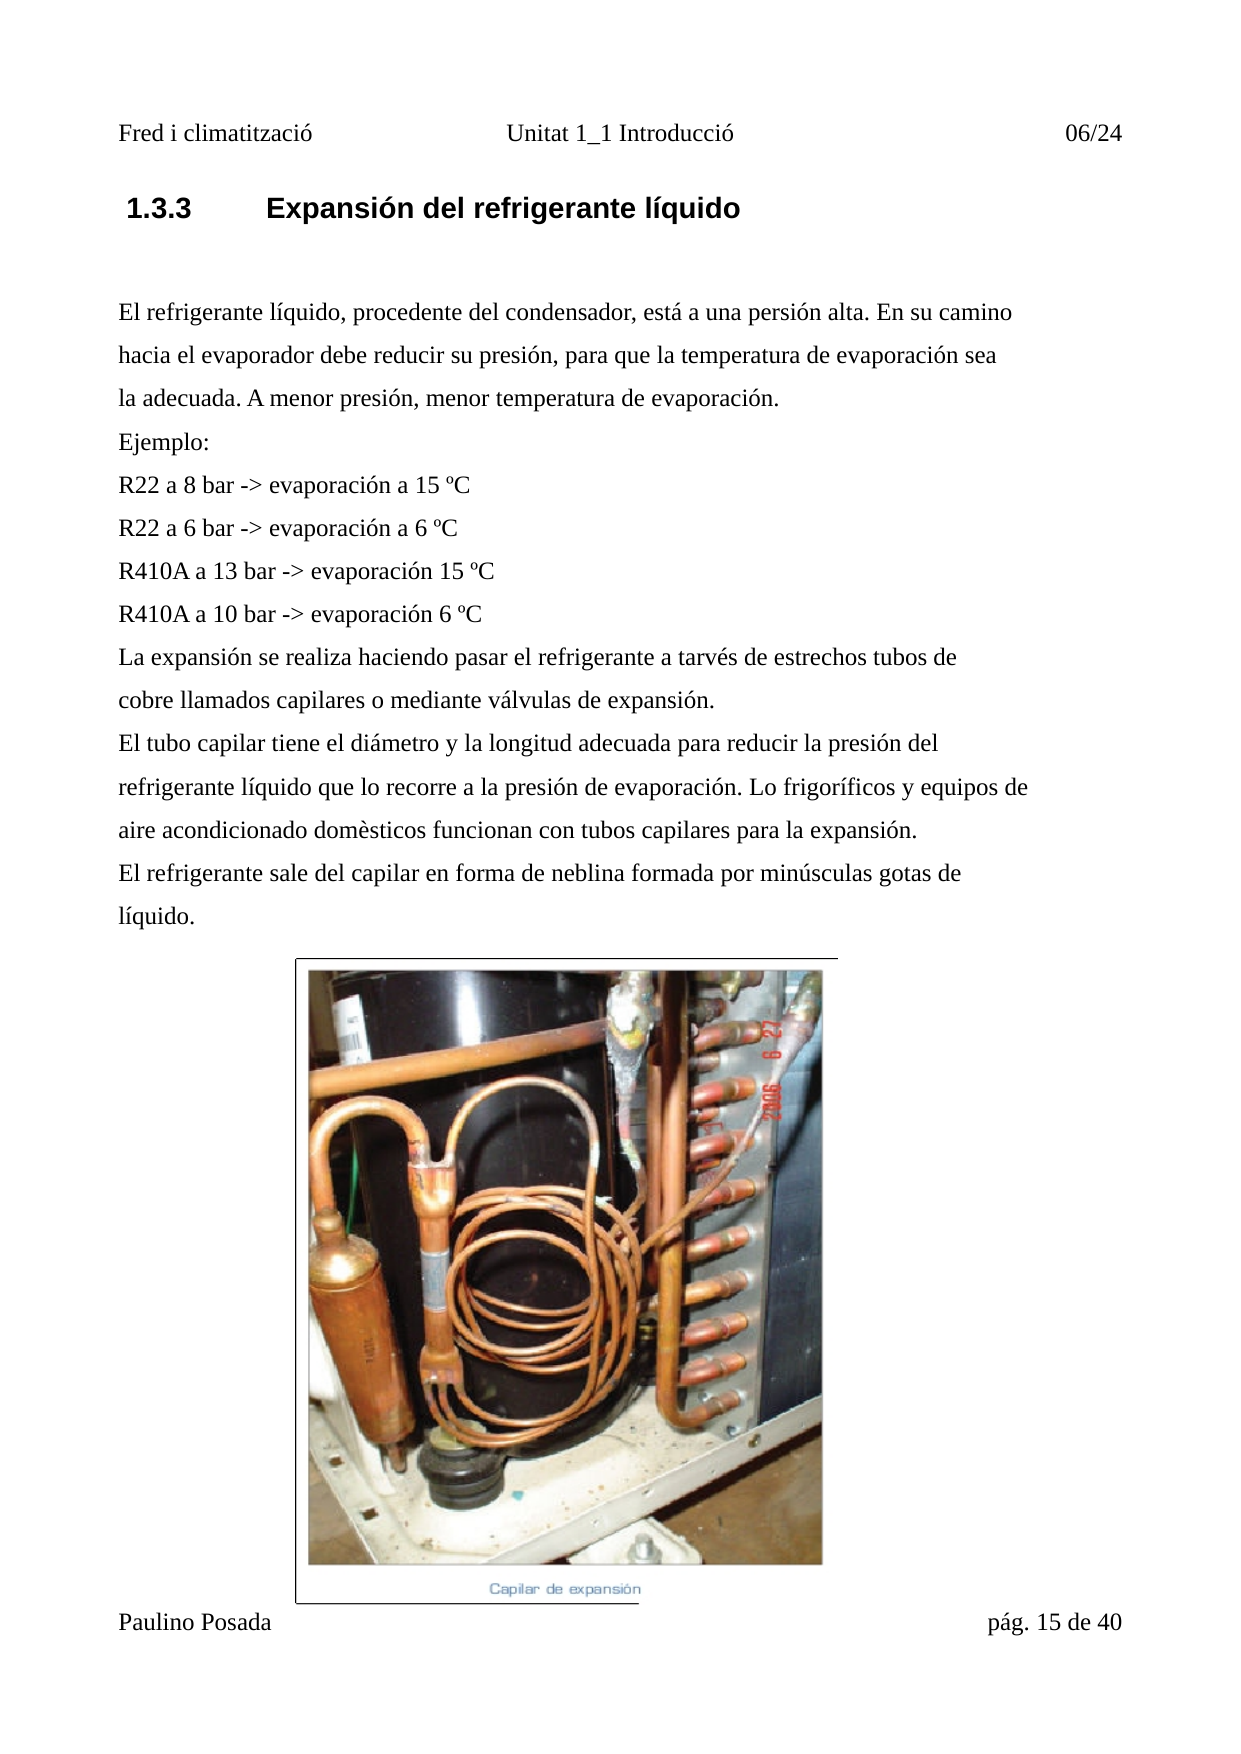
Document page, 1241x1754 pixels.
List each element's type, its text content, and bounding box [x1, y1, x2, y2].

text R410A a 13 bar -> evaporación 15 ºC [118, 556, 1122, 585]
text R22 a 6 bar -> evaporación a 6 ºC [118, 513, 1122, 542]
text hacia el evaporador debe reducir su presión, para que la temperatura de evaporación sea [118, 340, 1122, 369]
text R22 a 8 bar -> evaporación a 15 ºC [118, 470, 1122, 498]
text cobre llamados capilares o mediante válvulas de expansión. [118, 685, 1122, 714]
subtitle Expansión del refrigerante líquido [118, 191, 1122, 225]
text El tubo capilar tiene el diámetro y la longitud adecuada para reducir la presión del [118, 728, 1122, 757]
text Ejemplo: [118, 427, 1122, 455]
text aire acondicionado domèsticos funcionan con tubos capilares para la expansión. [118, 815, 1122, 843]
text La expansión se realiza haciendo pasar el refrigerante a tarvés de estrechos tubos de [118, 642, 1122, 671]
text El refrigerante líquido, procedente del condensador, está a una persión alta. En su camino [118, 297, 1122, 326]
picture [295, 958, 838, 1609]
text líquido. [118, 901, 1122, 930]
text R410A a 10 bar -> evaporación 6 ºC [118, 599, 1122, 628]
text El refrigerante sale del capilar en forma de neblina formada por minúsculas gotas de [118, 858, 1122, 887]
text la adecuada. A menor presión, menor temperatura de evaporación. [118, 383, 1122, 412]
text refrigerante líquido que lo recorre a la presión de evaporación. Lo frigoríficos y equipos de [118, 772, 1122, 800]
